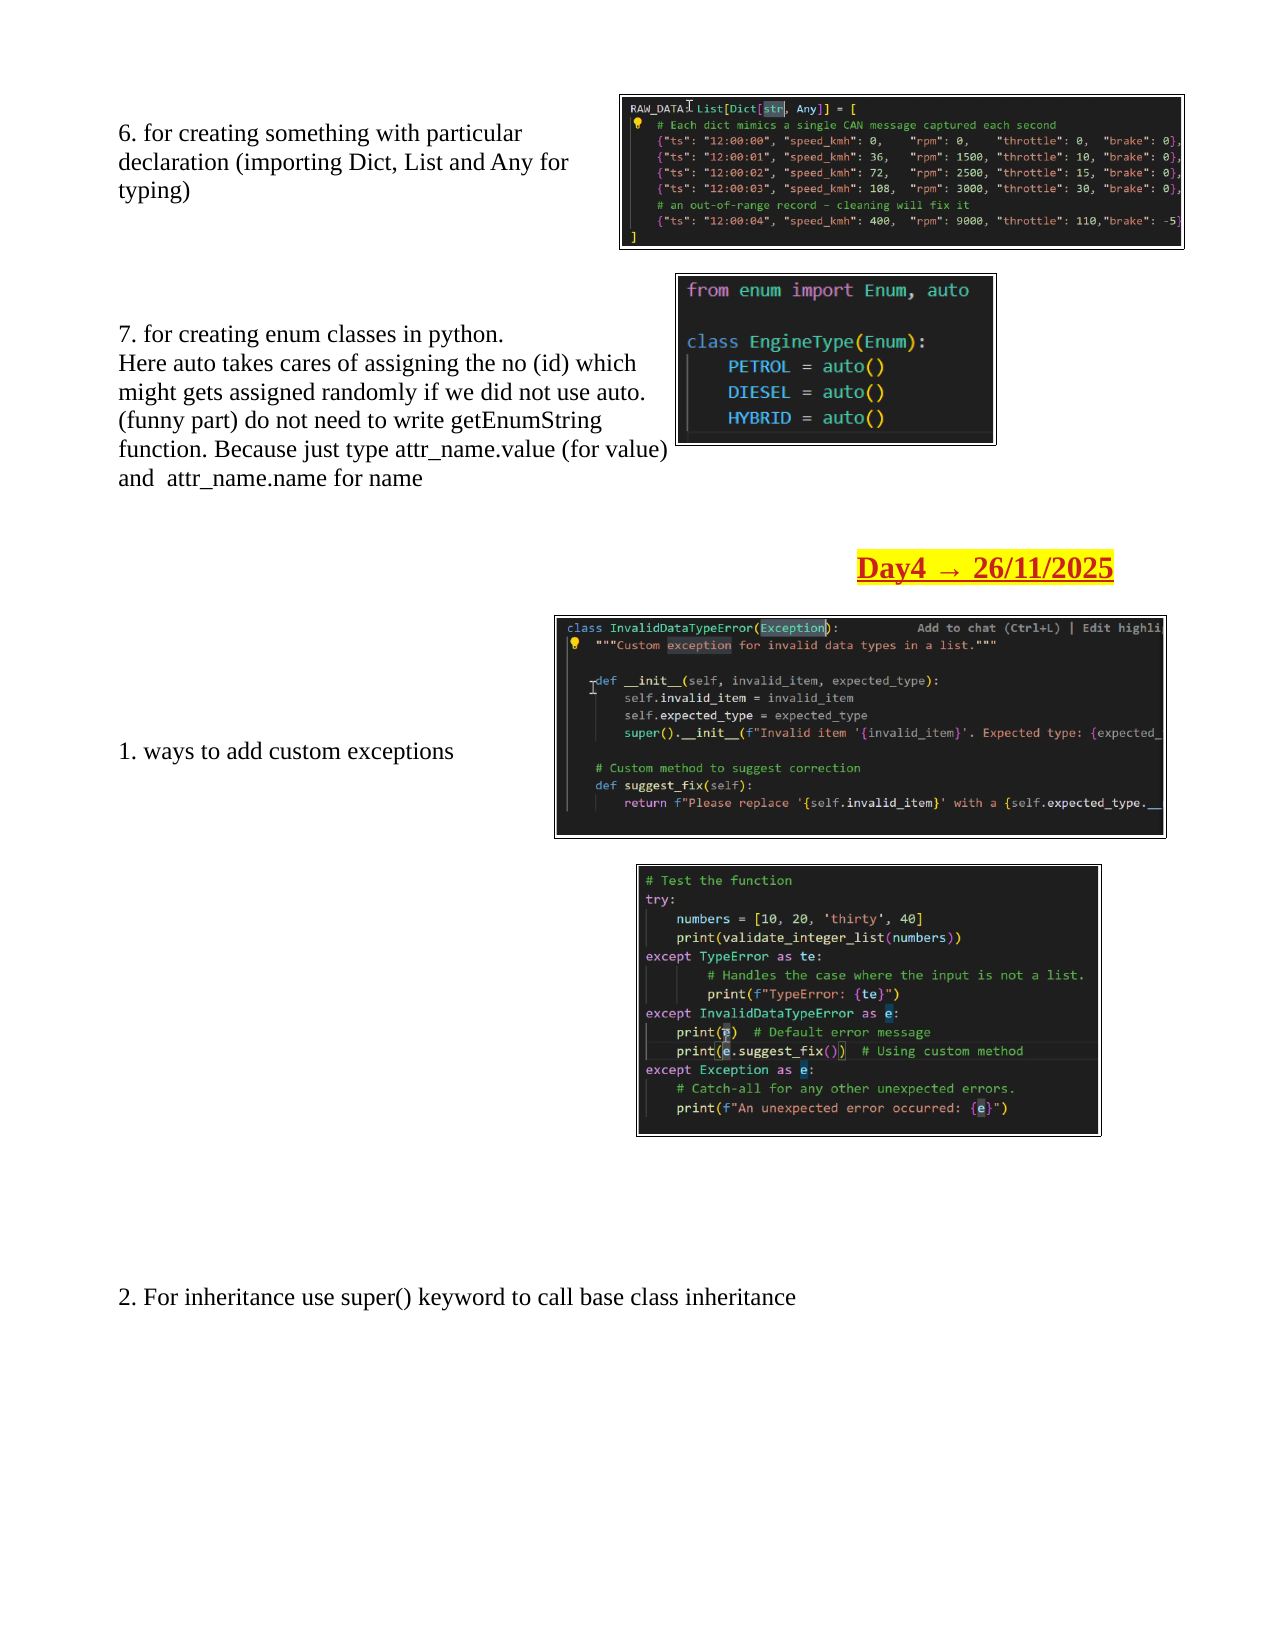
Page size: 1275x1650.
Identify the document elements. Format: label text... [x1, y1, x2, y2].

text 6. for creating something with particular declaration (importing Dict, List and Any for typing) [118, 118, 619, 204]
text [997, 319, 1157, 348]
text 7. for creating enum classes in python. [118, 319, 675, 348]
picture [622, 97, 1182, 246]
text [620, 95, 1184, 249]
text Day4 → 26/11/2025 [118, 549, 1157, 585]
text [997, 348, 1157, 406]
text 2. For inheritance use super() keyword to call base class inheritance [118, 1282, 1157, 1311]
text 1. ways to add custom exceptions [118, 736, 553, 765]
picture [678, 276, 994, 443]
picture [638, 866, 1099, 1134]
text Here auto takes cares of assigning the no (id) which might gets assigned randomly if we did not use auto. [118, 348, 675, 406]
picture [556, 618, 1164, 835]
text (funny part) do not need to write getEnumString function. Because just type attr_name.value (for value) and attr_name.name for name [118, 406, 1157, 492]
